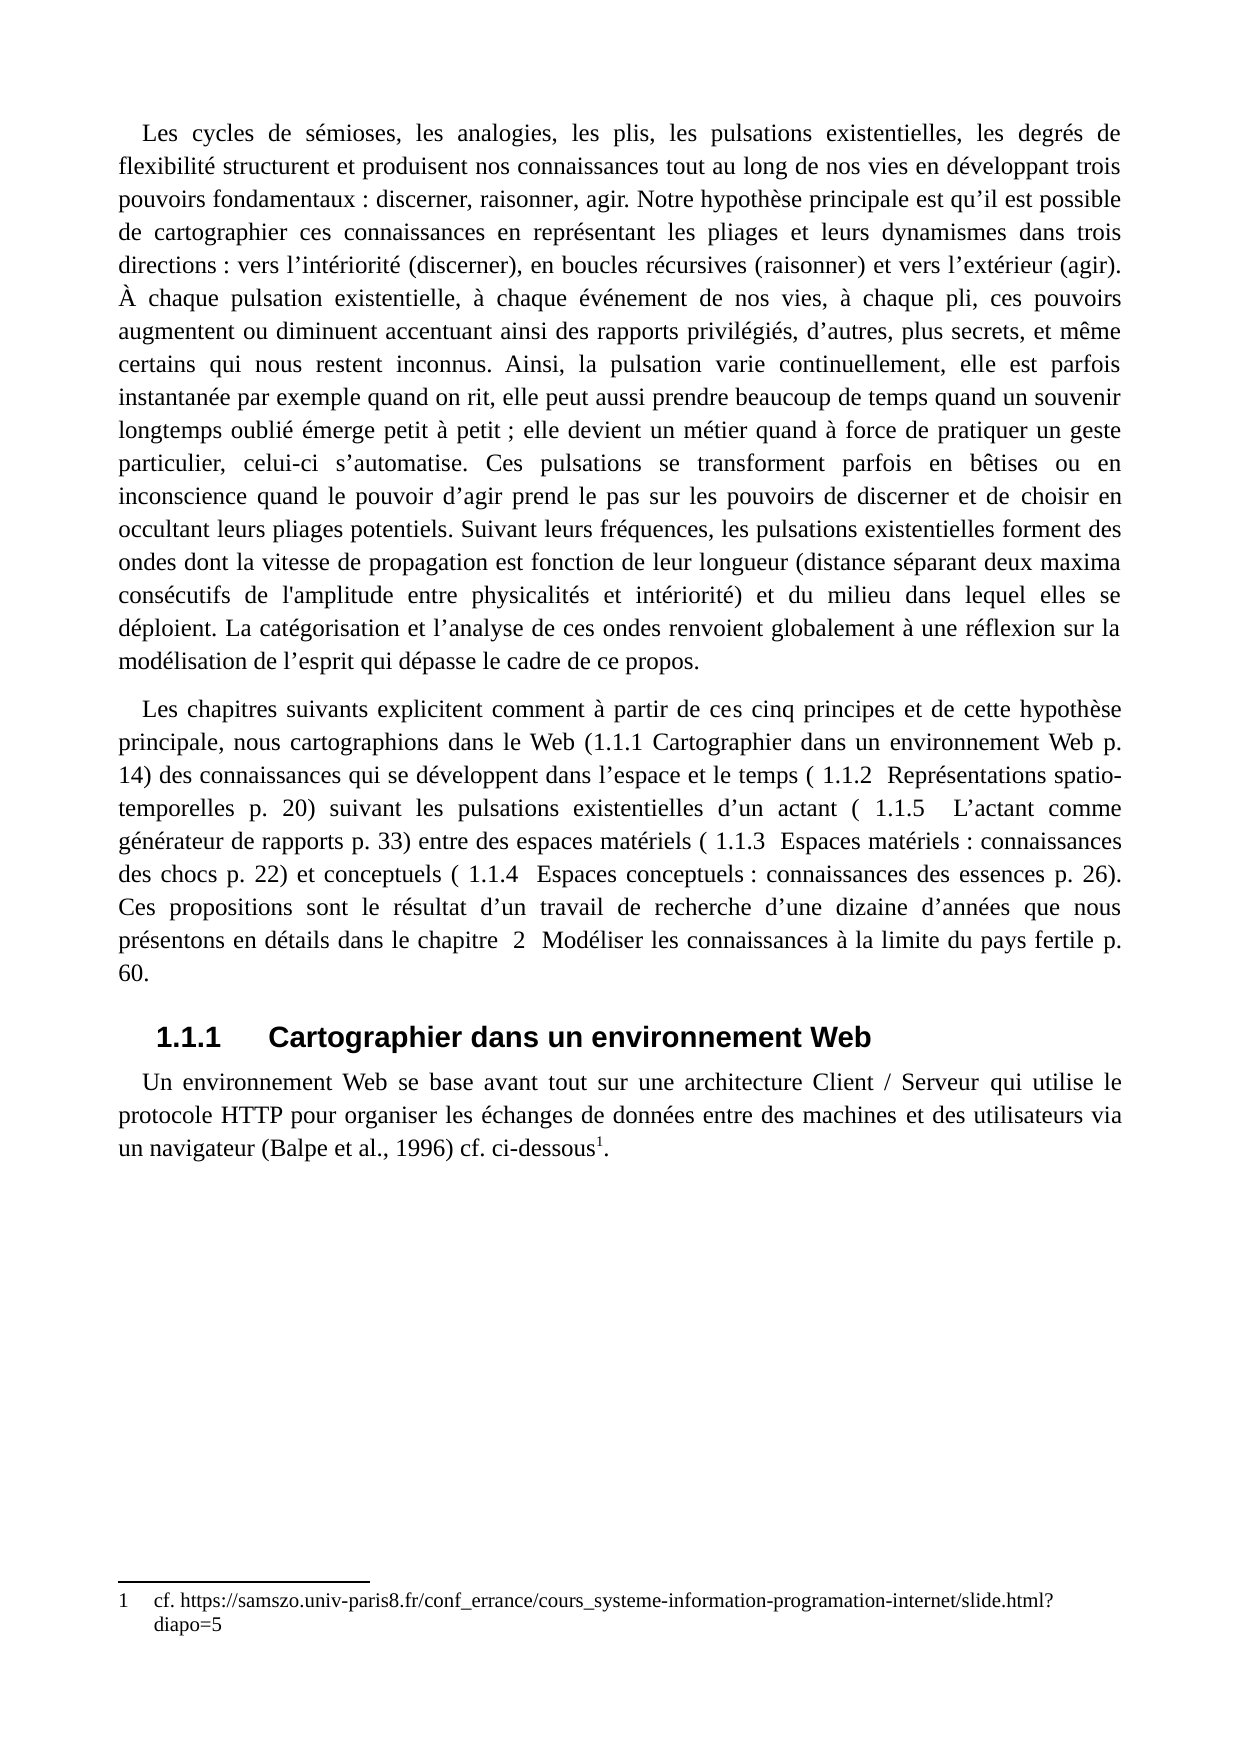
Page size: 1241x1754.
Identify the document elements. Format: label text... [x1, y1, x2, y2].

text Les chapitres suivants explicitent comment à partir de ces cinq principes et de cette hypothèse principale, nous cartographions dans le Web (1.1.1 Cartographier dans un environnement Web p. 14) des connaissances qui se développent dans l’espace et le temps ( 1.1.2 Représentations spatio-temporelles p. 20) suivant les pulsations existentielles d’un actant ( 1.1.5 L’actant comme générateur de rapports p. 33) entre des espaces matériels ( 1.1.3 Espaces matériels : connaissances des chocs p. 22) et conceptuels ( 1.1.4 Espaces conceptuels : connaissances des essences p. 26). Ces propositions sont le résultat d’un travail de recherche d’une dizaine d’années que nous présentons en détails dans le chapitre 2 Modéliser les connaissances à la limite du pays fertile p. 60. [118, 694, 1122, 987]
text Les cycles de sémioses, les analogies, les plis, les pulsations existentielles, les degrés de flexibilité structurent et produisent nos connaissances tout au long de nos vies en développant trois pouvoirs fondamentaux : discerner, raisonner, agir. Notre hypothèse principale est qu’il est possible de cartographier ces connaissances en représentant les pliages et leurs dynamismes dans trois directions : vers l’intériorité (discerner), en boucles récursives (raisonner) et vers l’extérieur (agir). À chaque pulsation existentielle, à chaque événement de nos vies, à chaque pli, ces pouvoirs augmentent ou diminuent accentuant ainsi des rapports privilégiés, d’autres, plus secrets, et même certains qui nous restent inconnus. Ainsi, la pulsation varie continuellement, elle est parfois instantanée par exemple quand on rit, elle peut aussi prendre beaucoup de temps quand un souvenir longtemps oublié émerge petit à petit ; elle devient un métier quand à force de pratiquer un geste particulier, celui-ci s’automatise. Ces pulsations se transforment parfois en bêtises ou en inconscience quand le pouvoir d’agir prend le pas sur les pouvoirs de discerner et de choisir en occultant leurs pliages potentiels. Suivant leurs fréquences, les pulsations existentielles forment des ondes dont la vitesse de propagation est fonction de leur longueur (distance séparant deux maxima consécutifs de l'amplitude entre physicalités et intériorité) et du milieu dans lequel elles se déploient. La catégorisation et l’analyse de ces ondes renvoient globalement à une réflexion sur la modélisation de l’esprit qui dépasse le cadre de ce propos. [118, 118, 1122, 675]
text cf. https://samszo.univ-paris8.fr/conf_errance/cours_systeme-information-programation-internet/slide.html?diapo=5 [118, 1588, 1122, 1636]
subtitle Cartographier dans un environnement Web [118, 1020, 1122, 1054]
text Un environnement Web se base avant tout sur une architecture Client / Serveur qui utilise le protocole HTTP pour organiser les échanges de données entre des machines et des utilisateurs via un navigateur (Balpe et al., 1996) cf. ci-dessous. [118, 1067, 1122, 1161]
